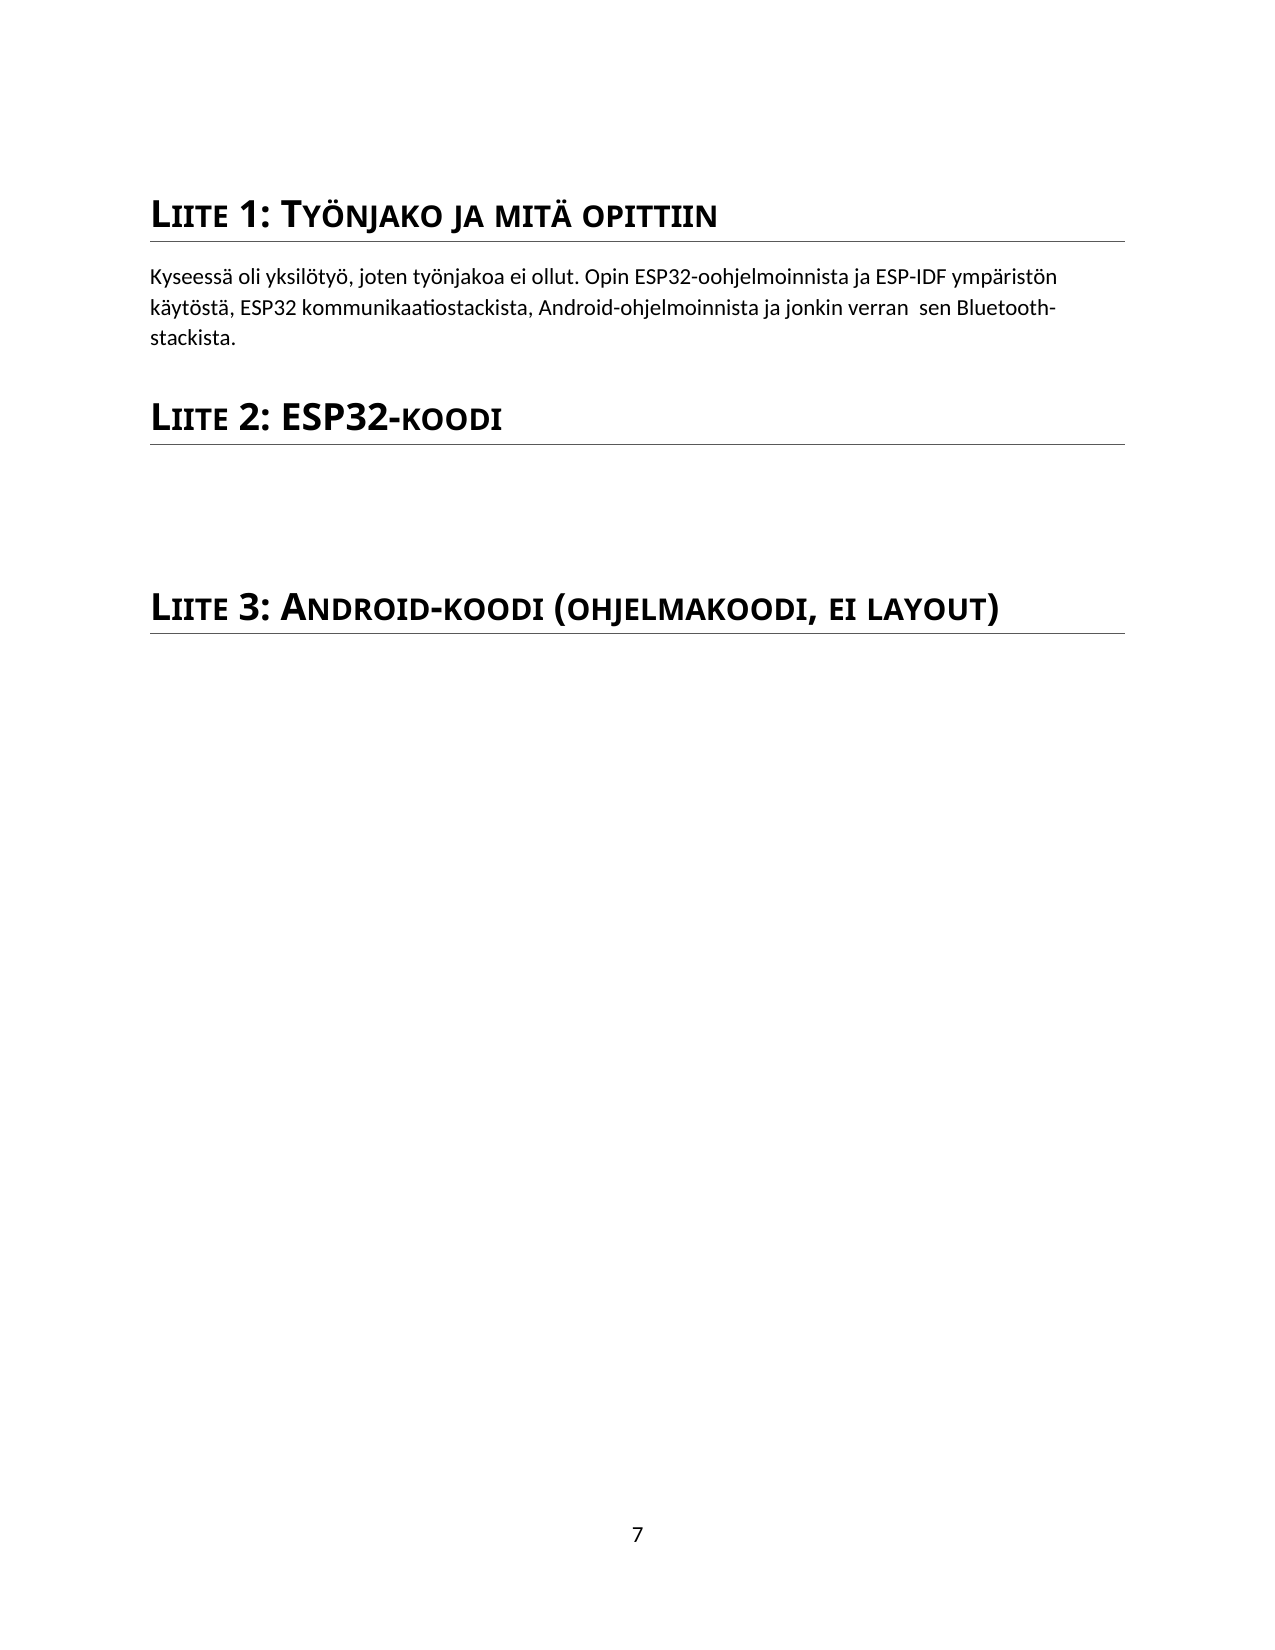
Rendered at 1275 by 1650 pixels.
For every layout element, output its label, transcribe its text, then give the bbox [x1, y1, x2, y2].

subtitle Liite 1: Työnjako ja mitä opittiin [150, 187, 1125, 241]
subtitle Liite 2: ESP32-koodi [150, 391, 1125, 444]
subtitle Liite 3: Android-koodi (ohjelmakoodi, ei layout) [150, 580, 1125, 633]
text Kyseessä oli yksilötyö, joten työnjakoa ei ollut. Opin ESP32-oohjelmoinnista ja ESP-IDF ympäristön käytöstä, ESP32 kommunikaatiostackista, Android-ohjelmoinnista ja jonkin verran sen Bluetooth-stackista. [150, 262, 1125, 351]
